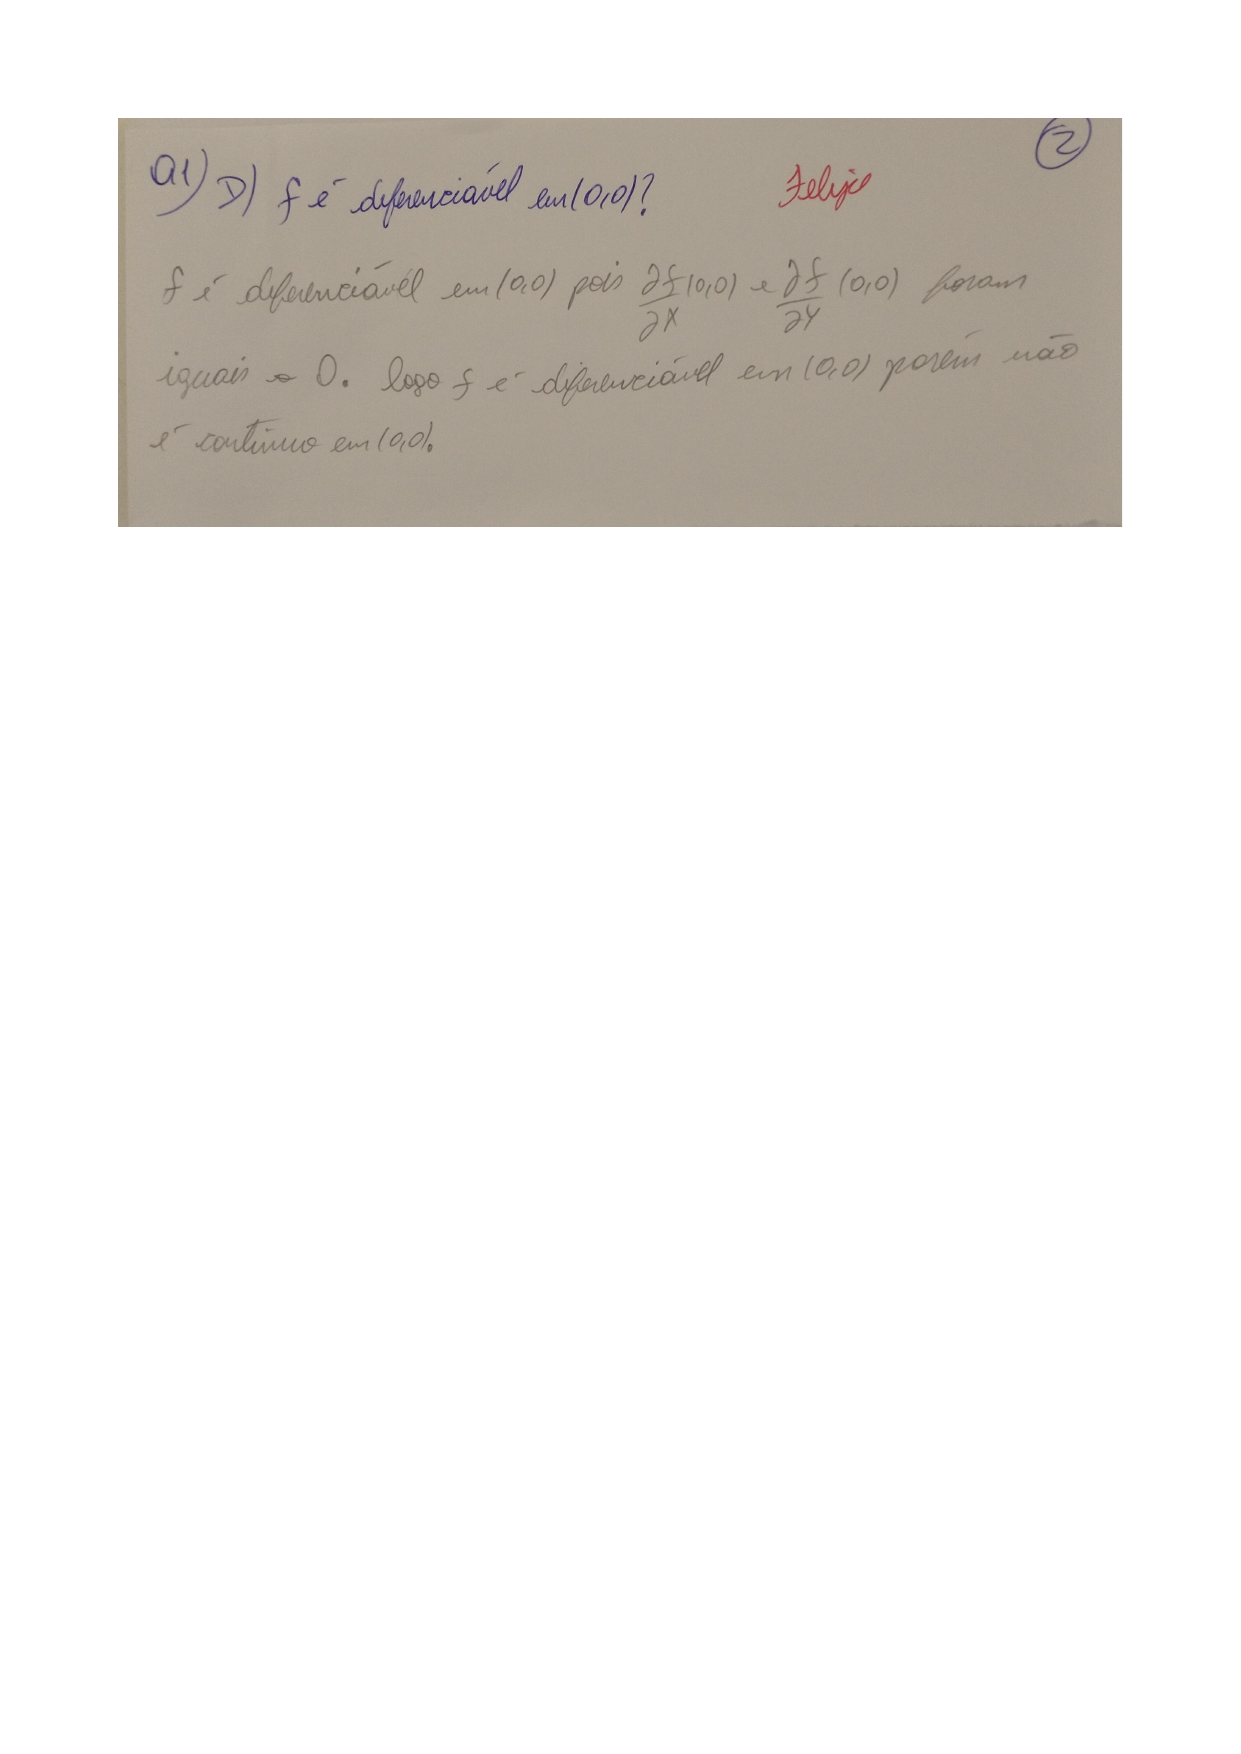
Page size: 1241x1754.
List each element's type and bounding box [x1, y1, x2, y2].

picture [118, 118, 1123, 527]
